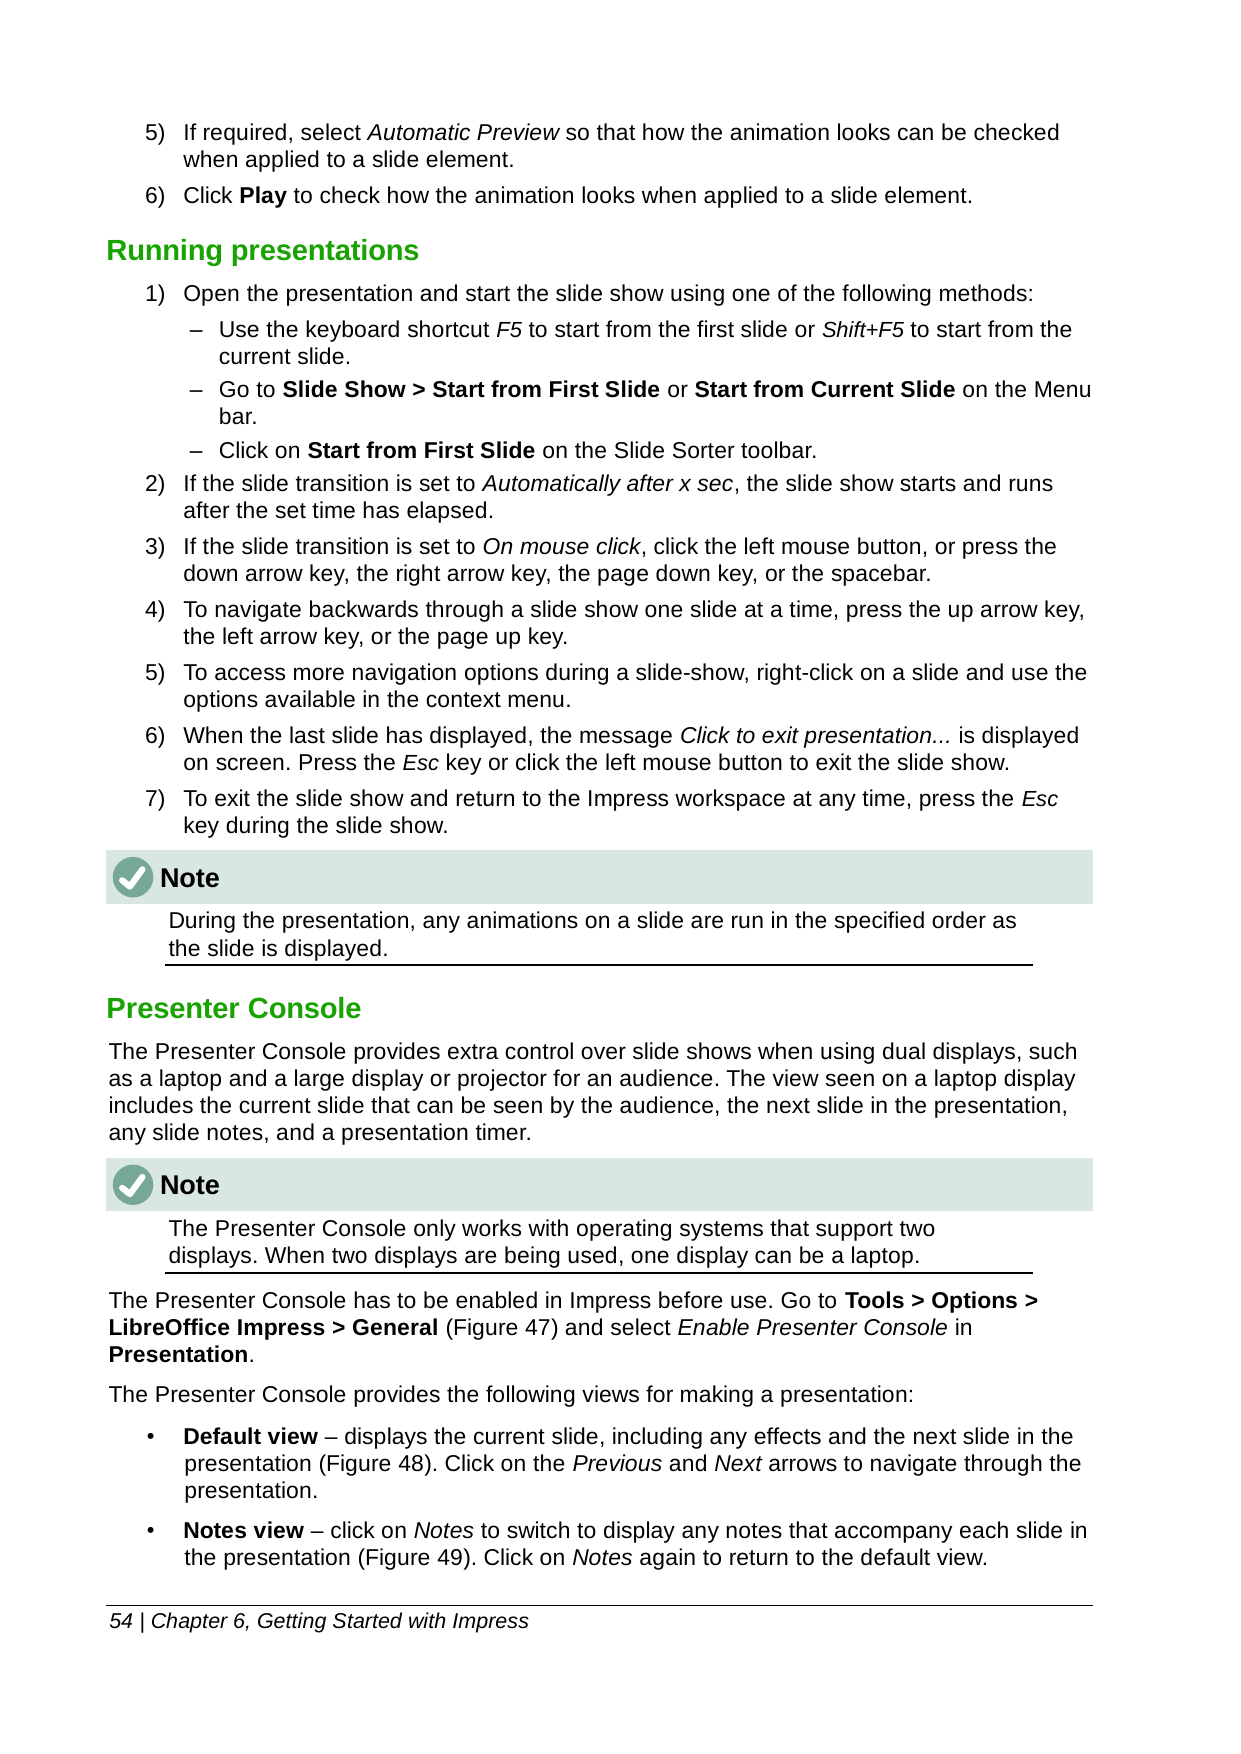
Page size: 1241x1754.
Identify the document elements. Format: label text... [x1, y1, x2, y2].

list To navigate backwards through a slide show one slide at a time, press the up arrow key, the left arrow key, or the page up key. [165, 595, 1093, 649]
list Use the keyboard shortcut F5 to start from the first slide or Shift+F5 to start from the current slide. [189, 315, 1093, 369]
subtitle Note [106, 1158, 1093, 1211]
list When the last slide has displayed, the message Click to exit presentation... is displayed on screen. Press the Esc key or click the left mouse button to exit the slide show. [165, 721, 1093, 776]
list If the slide transition is set to Automatically after x sec, the slide show starts and runs after the set time has elapsed. [165, 469, 1093, 523]
text The Presenter Console has to be enabled in Impress before use. Go to Tools > Options > LibreOffice Impress > General (Figure 47) and select Enable Presenter Console in Presentation. [108, 1286, 1093, 1367]
list If the slide transition is set to On mouse click, click the left mouse button, or press the down arrow key, the right arrow key, the page down key, or the spacebar. [165, 532, 1093, 587]
list To access more navigation options during a slide-show, right-click on a slide and use the options available in the context menu. [165, 658, 1093, 713]
subtitle Running presentations [106, 233, 1093, 267]
text The Presenter Console provides the following views for making a presentation: [108, 1380, 1093, 1407]
subtitle Note [106, 850, 1093, 904]
list Notes view – click on Notes to switch to display any notes that accompany each slide in the presentation (Figure 49). Click on Notes again to return to the default view. [144, 1513, 1093, 1573]
list Click on Start from First Slide on the Slide Sorter toolbar. [189, 436, 1093, 463]
list Go to Slide Show > Start from First Slide or Start from Current Slide on the Menu bar. [189, 376, 1093, 430]
text During the presentation, any animations on a slide are run in the specified order as the slide is displayed. [165, 904, 1033, 964]
text The Presenter Console only works with operating systems that support two displays. When two displays are being used, one display can be a laptop. [165, 1211, 1033, 1272]
list Open the presentation and start the slide show using one of the following methods: [165, 279, 1093, 306]
list Click Play to check how the animation looks when applied to a slide element. [165, 181, 1093, 208]
list If required, select Automatic Preview so that how the animation looks can be checked when applied to a slide element. [165, 118, 1093, 172]
list To exit the slide show and return to the Impress workspace at any time, press the Esc key during the slide show. [165, 784, 1093, 839]
list Default view – displays the current slide, including any effects and the next slide in the presentation (Figure 48). Click on the Previous and Next arrows to navigate through the presentation. [144, 1419, 1093, 1504]
text The Presenter Console provides extra control over slide shows when using dual displays, such as a laptop and a large display or projector for an audience. The view seen on a laptop display includes the current slide that can be seen by the audience, the next slide in the presentation, any slide notes, and a presentation timer. [108, 1037, 1093, 1146]
subtitle Presenter Console [106, 991, 1093, 1025]
